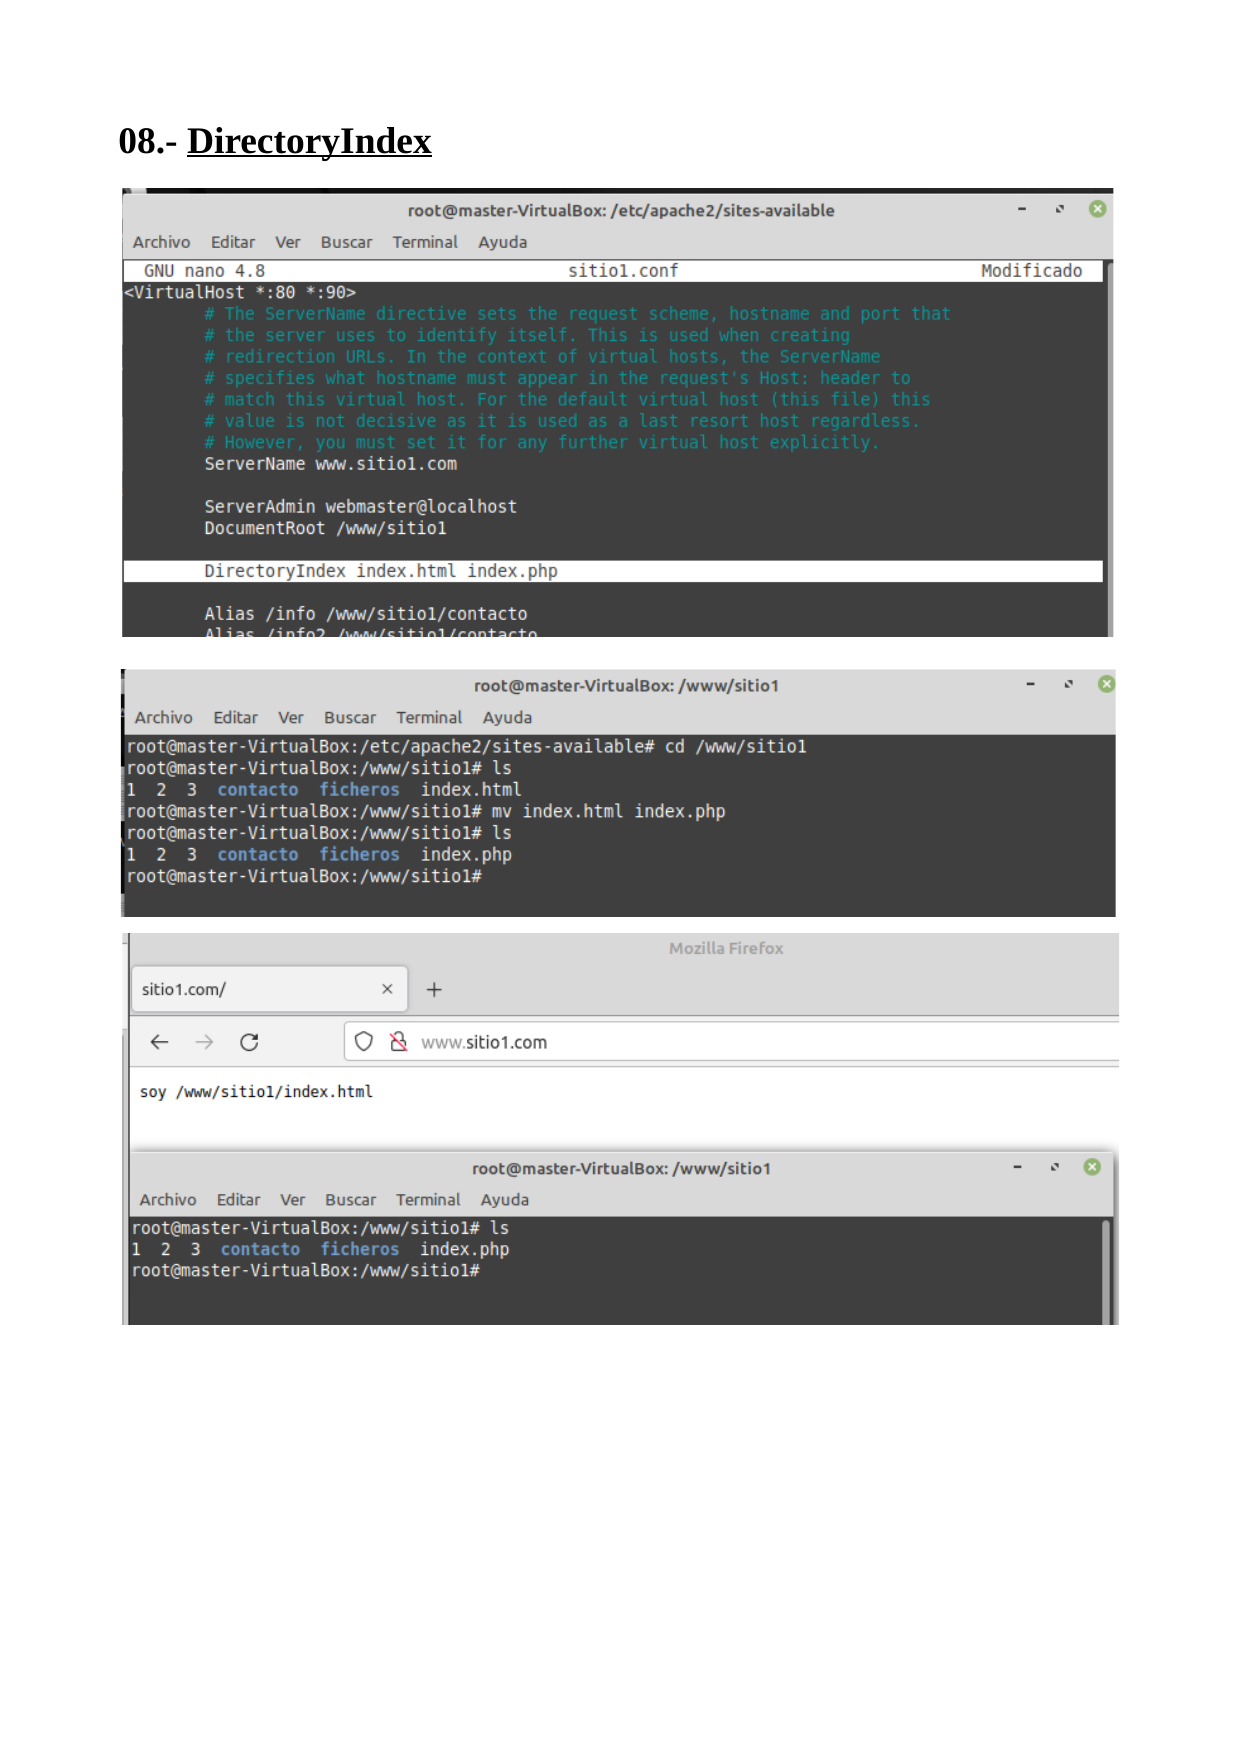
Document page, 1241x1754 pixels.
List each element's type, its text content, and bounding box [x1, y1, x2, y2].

text 08.- DirectoryIndex [118, 118, 1122, 161]
picture [850, 933, 1120, 1010]
picture [981, 188, 1114, 637]
picture [973, 669, 1116, 865]
